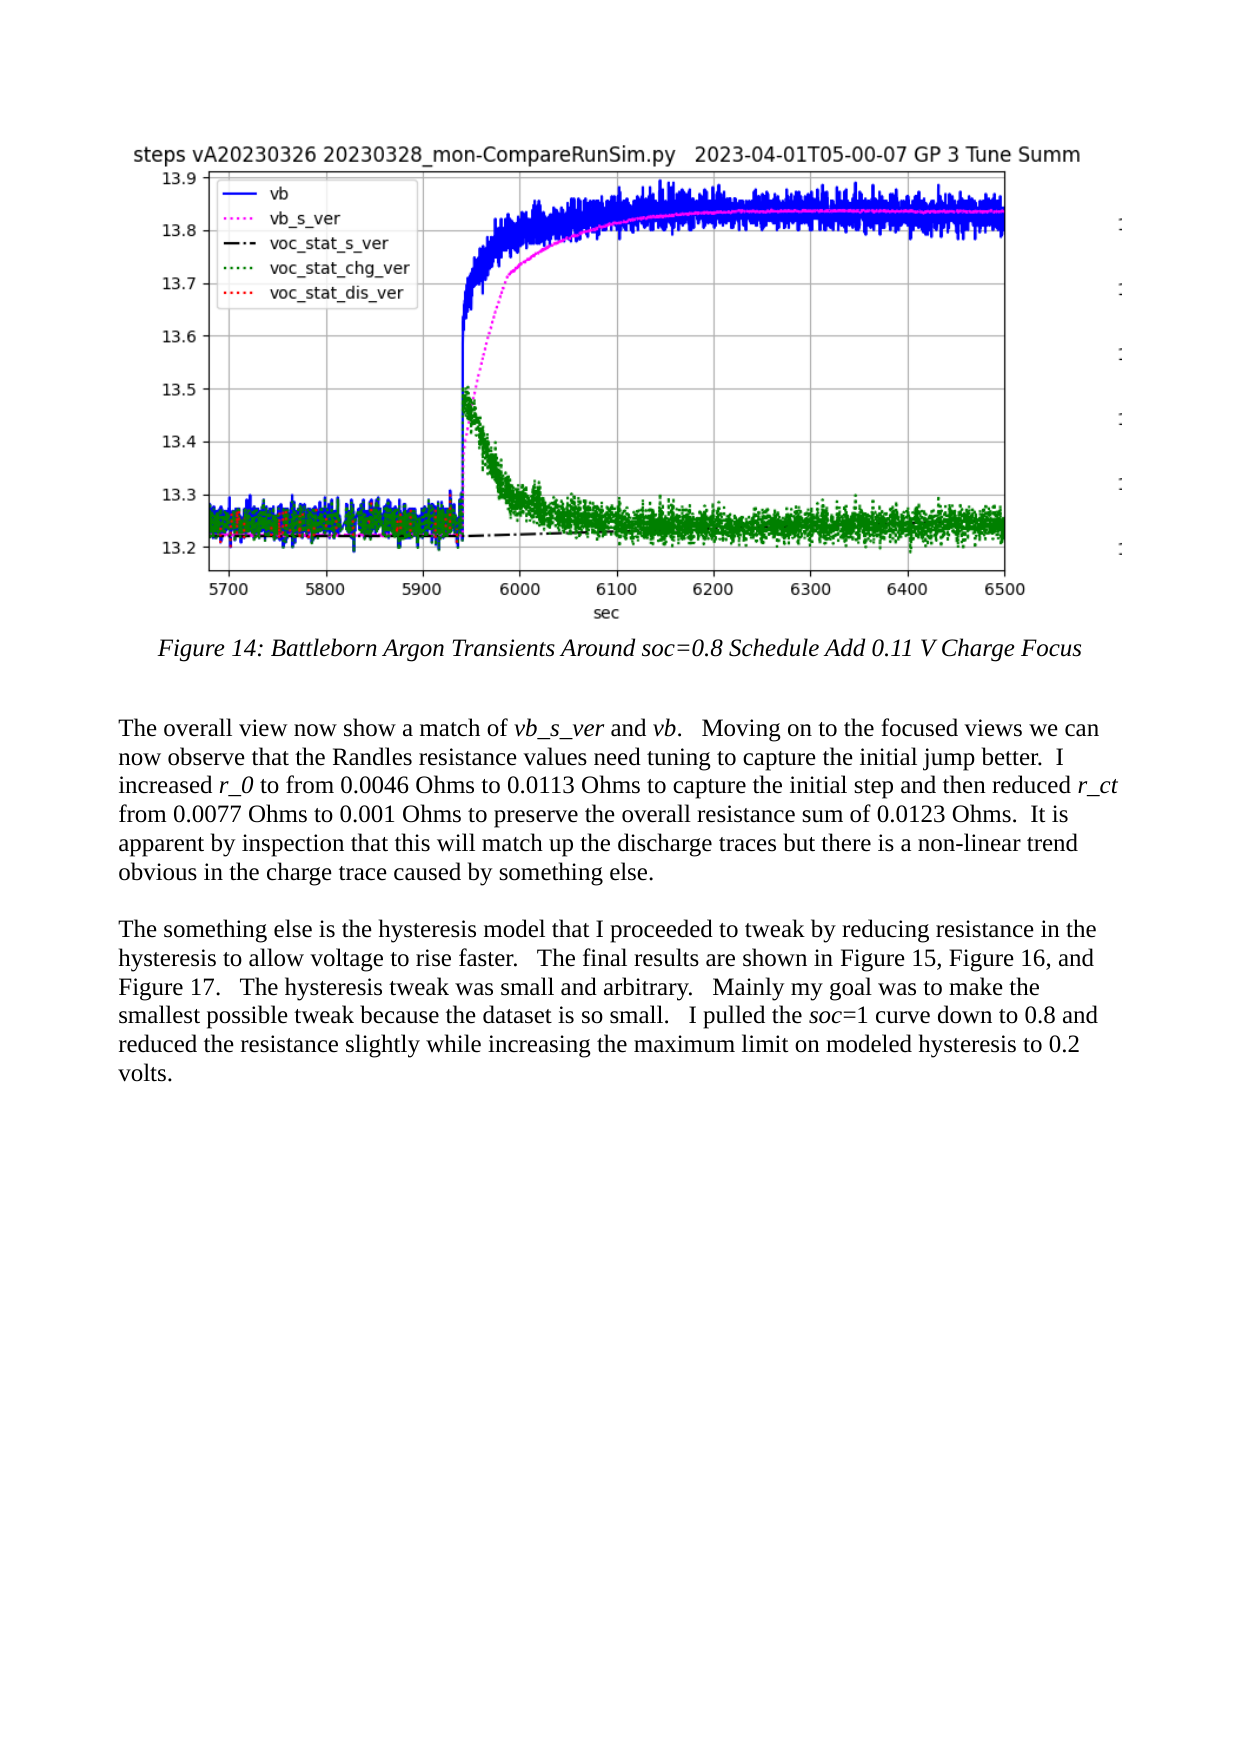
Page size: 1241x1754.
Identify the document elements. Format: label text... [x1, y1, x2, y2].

text The overall view now show a match of vb_s_ver and vb. Moving on to the focused views we can now observe that the Randles resistance values need tuning to capture the initial jump better. I increased r_0 to from 0.0046 Ohms to 0.0113 Ohms to capture the initial step and then reduced r_ct from 0.0077 Ohms to 0.001 Ohms to preserve the overall resistance sum of 0.0123 Ohms. It is apparent by inspection that this will match up the discharge traces but there is a non-linear trend obvious in the charge trace caused by something else. [118, 713, 1122, 886]
text The something else is the hysteresis model that I proceeded to tweak by reducing resistance in the hysteresis to allow voltage to rise faster. The final results are shown in Figure 15, Figure 16, and Figure 17. The hysteresis tweak was small and arbitrary. Mainly my goal was to make the smallest possible tweak because the dataset is so small. I pulled the soc=1 curve down to 0.8 and reduced the resistance slightly while increasing the maximum limit on modeled hysteresis to 0.2 volts. [118, 914, 1122, 1087]
text Figure 14: Battleborn Argon Transients Around soc=0.8 Schedule Add 0.11 V Charge Focus [118, 634, 1122, 662]
picture [118, 130, 1122, 634]
